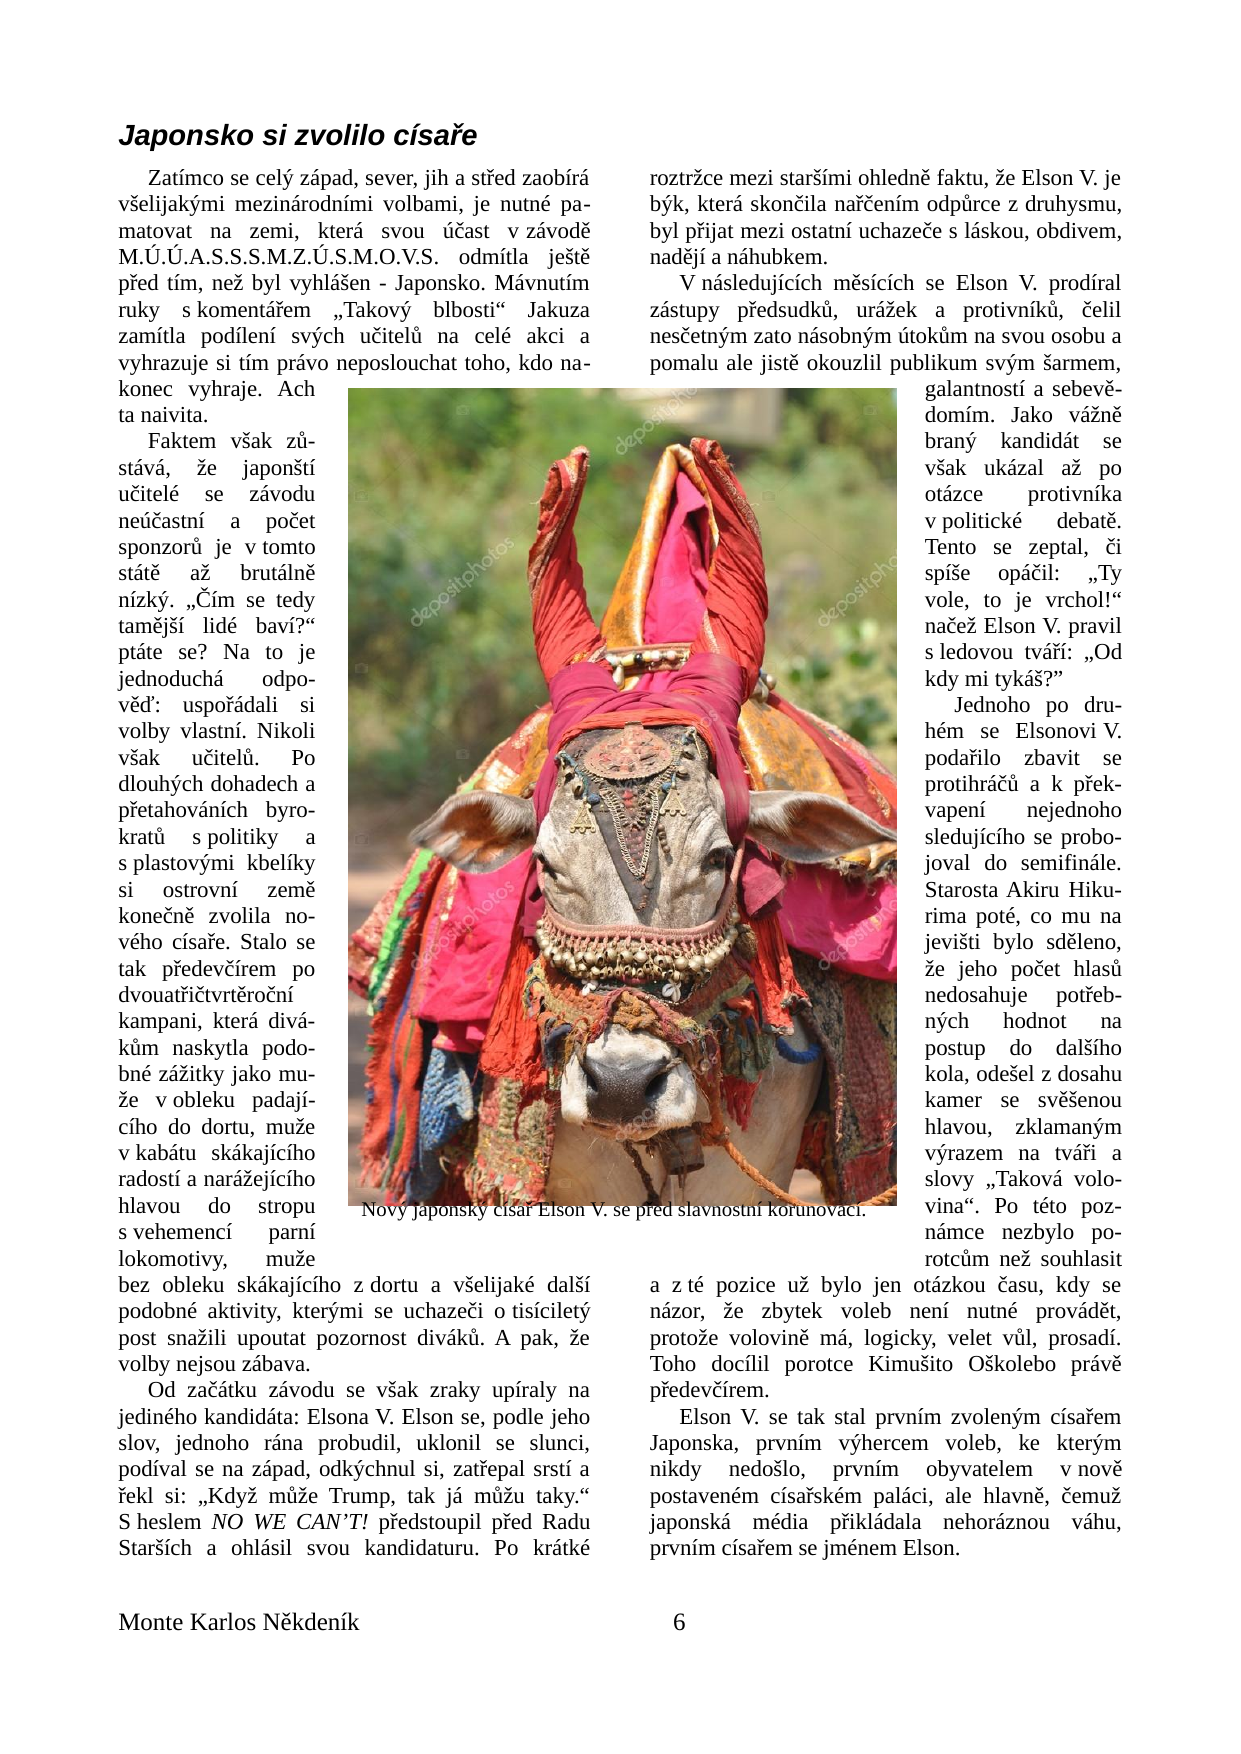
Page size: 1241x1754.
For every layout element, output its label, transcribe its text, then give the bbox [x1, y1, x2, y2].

subtitle Japonsko si zvolilo císaře [118, 118, 1122, 152]
text V následujících měsících se Elson V. prodíral zástupy předsudků, urážek a protivníků, čelil nesčetným zato násobným útokům na svou osobu a pomalu ale jistě okouzlil publikum svým šarmem, galantností a sebevě­domím. Jako vážně braný kandidát se však ukázal až po otázce protivníka v politické debatě. Tento se zeptal, či spíše opáčil: „Ty vole, to je vrchol!“ načež Elson V. pravil s ledovou tváří: „Od kdy mi tykáš?” [649, 269, 1122, 691]
text Zatímco se celý západ, sever, jih a střed zaobírá všelijakými mezinárodními volbami, je nutné pa­matovat na zemi, která svou účast v závodě M.Ú.Ú.A.S.S.S.M.Z.Ú.S.M.O.V.S. odmítla ještě před tím, než byl vyhlášen - Japonsko. Mávnutím ruky s komentářem „Takový blbosti“ Jakuza zamítla podílení svých učitelů na celé akci a vyhrazuje si tím právo neposlouchat toho, kdo na­konec vyhraje. Ach ta naivita. [118, 164, 591, 428]
text Elson V. se tak stal prvním zvoleným císařem Japonska, prvním výhercem voleb, ke kterým nikdy nedošlo, prvním obyvatelem v nově postaveném císařském paláci, ale hlavně, čemuž japonská média přikládala nehoráznou váhu, prvním císařem se jménem Elson. [649, 1403, 1122, 1561]
text Jednoho po dru-hém se Elsonovi V. podařilo zbavit se protihráčů a k přek-vapení nejednoho sledujícího se probo-joval do semifinále. Starosta Akiru Hiku-rima poté, co mu na jevišti bylo sděleno, že jeho počet hlasů nedosahuje potřeb-ných hodnot na postup do dalšího kola, odešel z dosahu kamer se svěšenou hlavou, zklamaným výrazem na tváři a slovy „Taková volo-vina“. Po této poz-námce nezbylo po-rotcům než souhlasit a z té pozice už bylo jen otázkou času, kdy se názor, že zbytek voleb není nutné provádět, protože volovině má, logicky, velet vůl, prosadí. Toho docílil porotce Kimušito Oškolebo právě předevčírem. [649, 691, 1122, 1403]
text Od začátku závodu se však zraky upíraly na jediného kandidáta: Elsona V. Elson se, podle jeho slov, jednoho rána probudil, uklonil se slunci, podíval se na západ, odkýchnul si, zatřepal srstí a řekl si: „Když může Trump, tak já můžu taky.“ S heslem NO WE CAN’T! předstoupil před Radu Starších a ohlásil svou kandidaturu. Po krátké [118, 1376, 591, 1561]
text Faktem však zů-stává, že japonští učitelé se závodu neúčastní a počet sponzorů je v tomto státě až brutálně nízký. „Čím se tedy tamější lidé baví?“ ptáte se? Na to je jednoduchá odpo-věď: uspořádali si volby vlastní. Nikoli však učitelů. Po dlouhých dohadech a přetahováních byro-kratů s politiky a s plastovými kbelíky si ostrovní země konečně zvolila no-vého císaře. Stalo se tak předevčírem po dvouatřičtvrtěroční kampani, která divá-kům naskytla podo-bné zážitky jako mu-že v obleku padají-cího do dortu, muže v kabátu skákajícího radostí a narážejícího hlavou do stropu s vehemencí parní lokomotivy, muže bez obleku skákajícího z dortu a všelijaké další podobné aktivity, kterými se uchazeči o tisíciletý post snažili upoutat pozornost diváků. A pak, že volby nejsou zábava. [118, 428, 591, 1376]
picture [358, 388, 889, 1154]
text roztržce mezi staršími ohledně faktu, že Elson V. je býk, která skončila nařčením odpůrce z druhysmu, byl přijat mezi ostatní uchazeče s láskou, obdivem, nadějí a náhubkem. [649, 164, 1122, 269]
